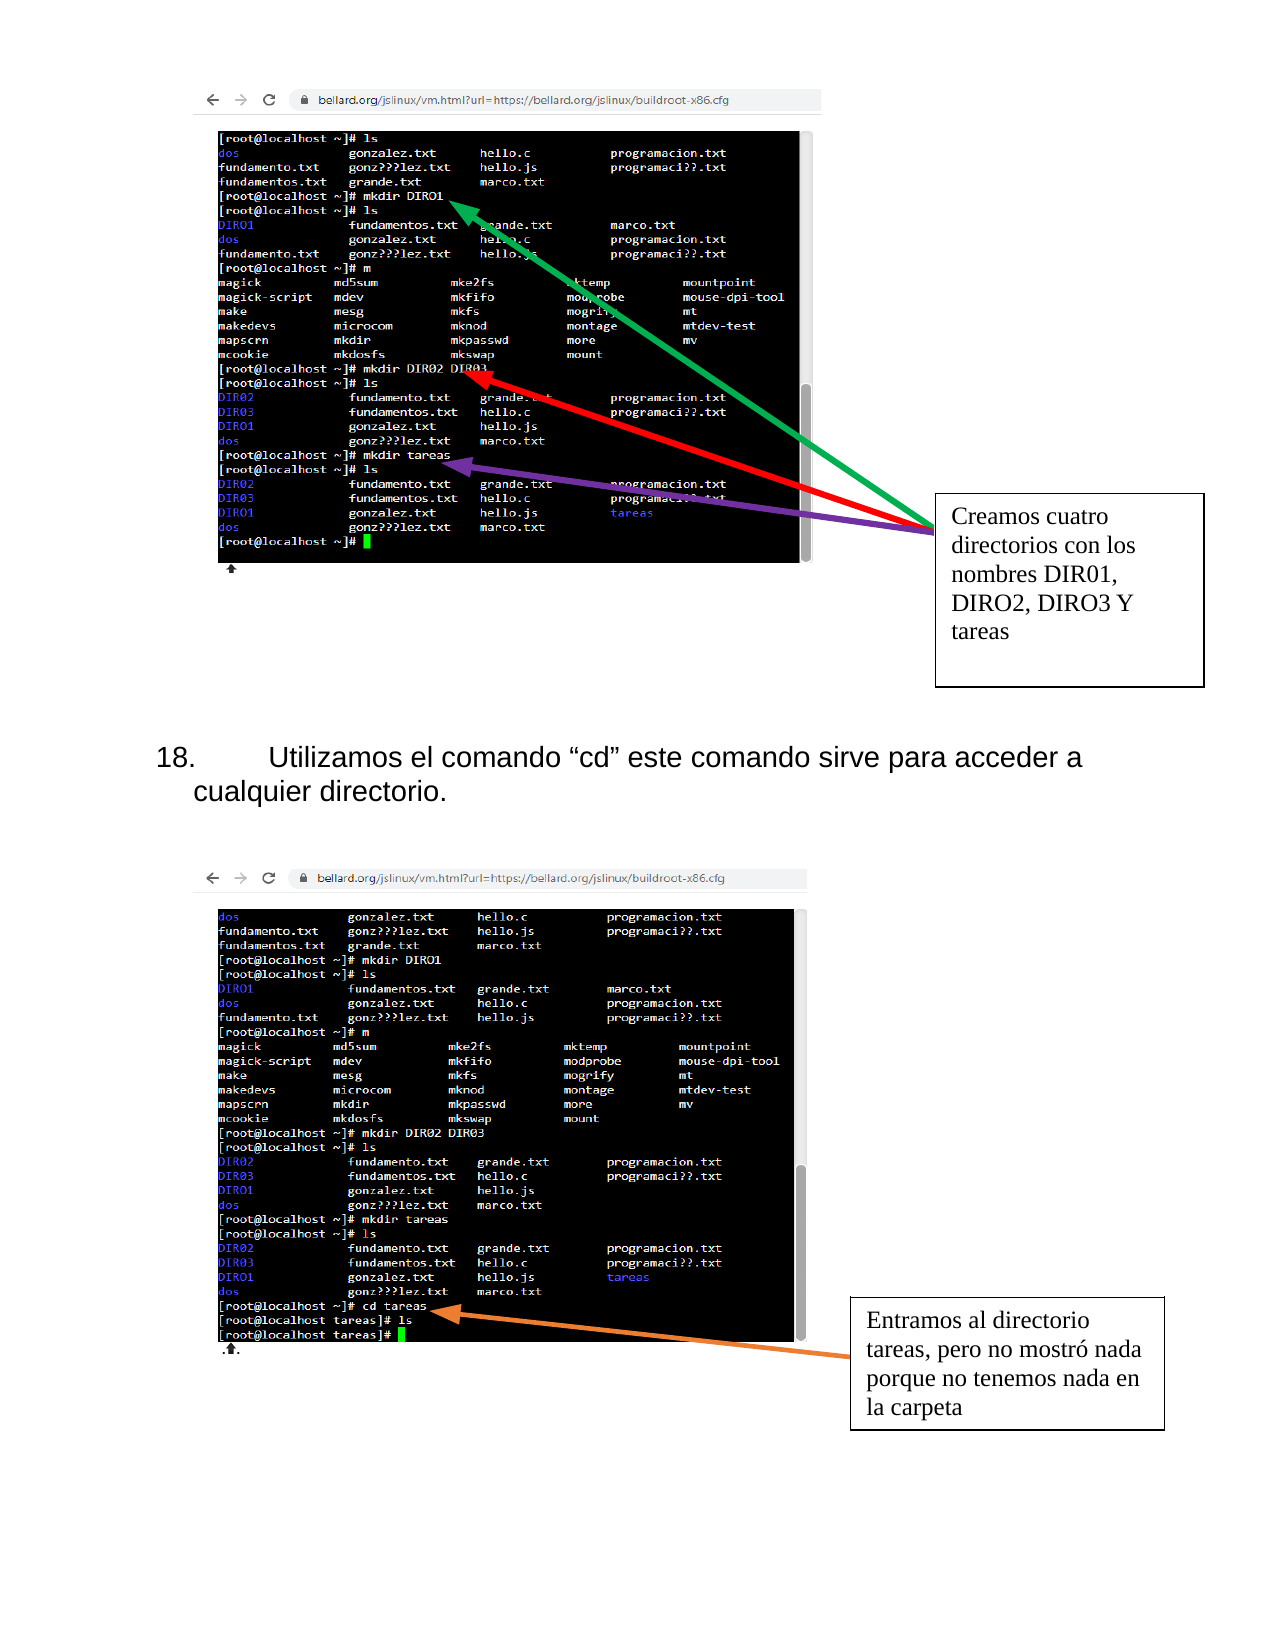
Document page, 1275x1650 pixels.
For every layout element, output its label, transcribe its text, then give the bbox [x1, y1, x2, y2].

list Utilizamos el comando “cd” este comando sirve para acceder a cualquier directorio. [156, 740, 1205, 807]
text Entramos al directorio tareas, pero no mostró nada porque no tenemos nada en la carpeta [866, 1305, 1149, 1420]
text Creamos cuatro directorios con los nombres DIR01, DIRO2, DIRO3 Y tareas [951, 501, 1188, 645]
